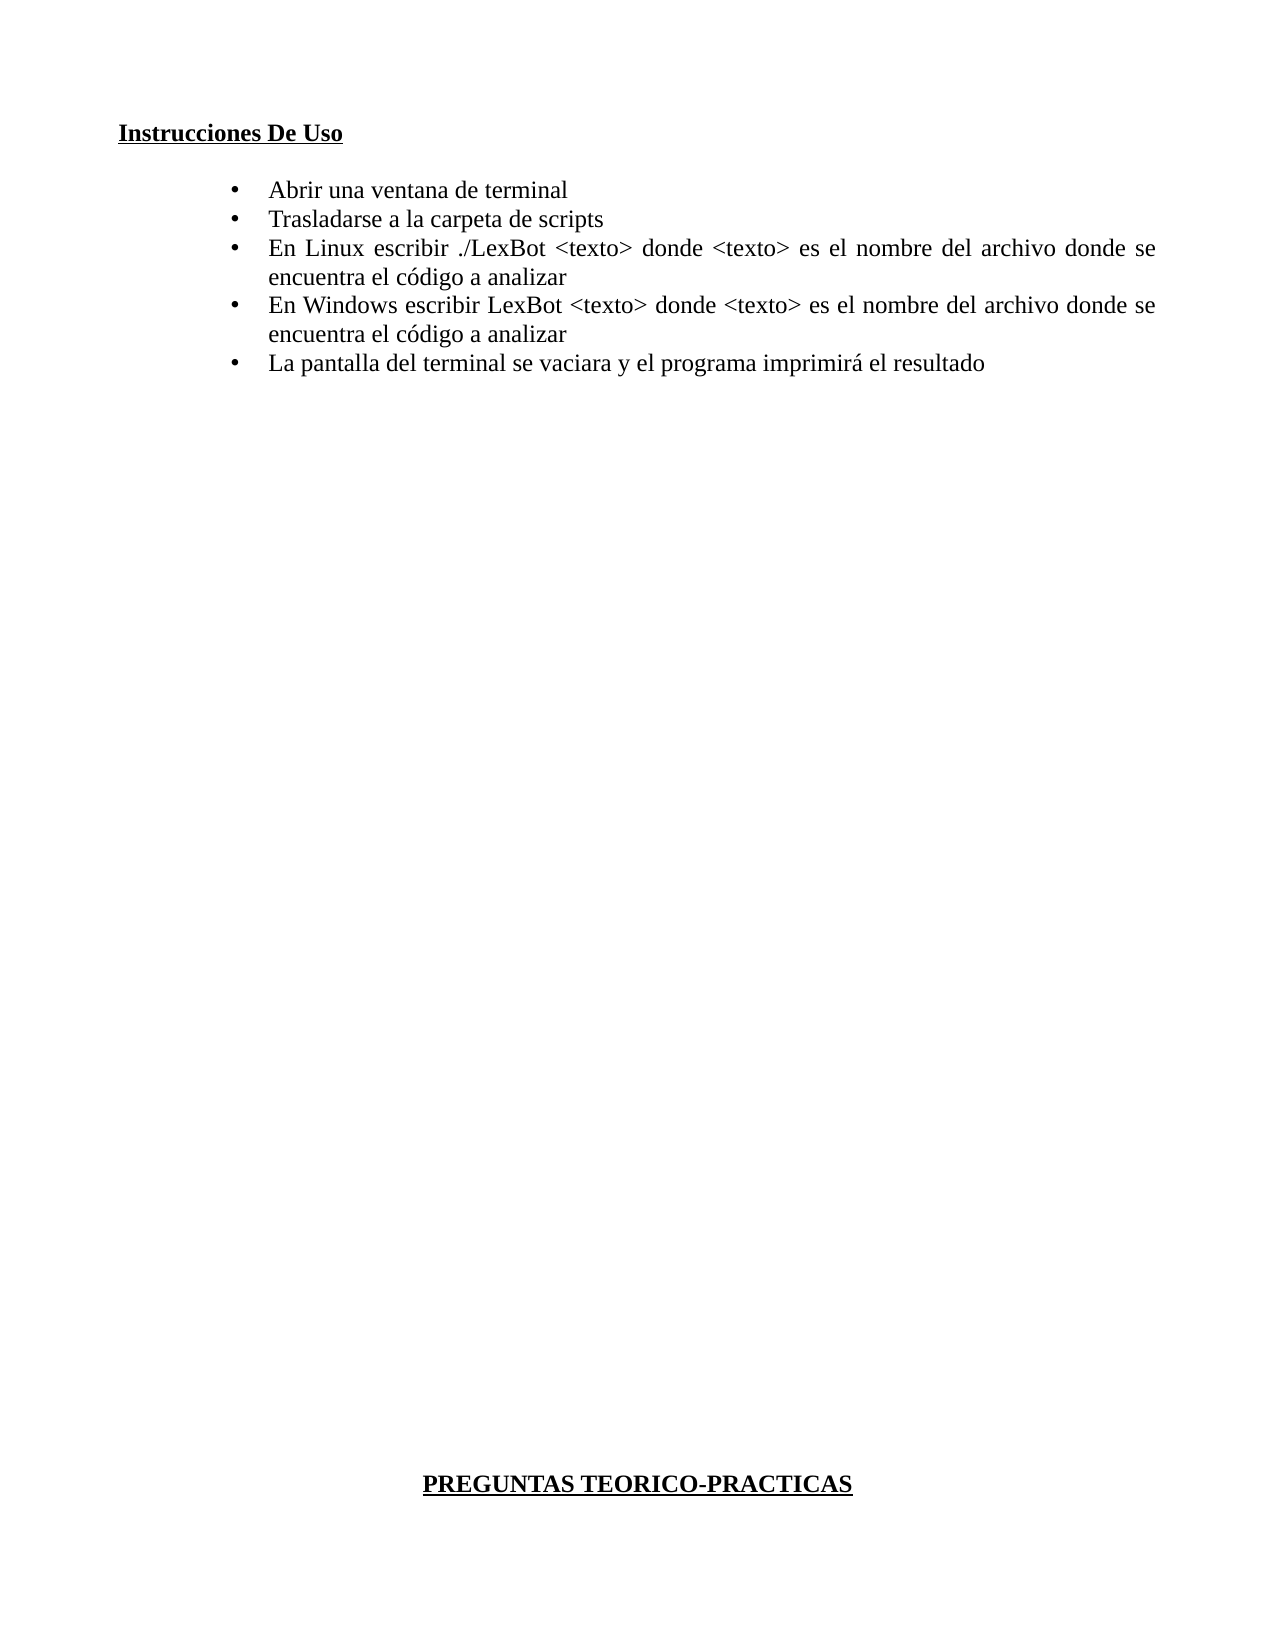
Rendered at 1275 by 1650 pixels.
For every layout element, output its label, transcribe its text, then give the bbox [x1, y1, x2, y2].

list En Linux escribir ./LexBot <texto> donde <texto> es el nombre del archivo donde se encuentra el código a analizar [231, 233, 1157, 291]
list La pantalla del terminal se vaciara y el programa imprimirá el resultado [231, 348, 1157, 377]
text PREGUNTAS TEORICO-PRACTICAS [118, 1469, 1157, 1498]
list Abrir una ventana de terminal [231, 176, 1157, 204]
text Instrucciones De Uso [118, 118, 1157, 147]
list En Windows escribir LexBot <texto> donde <texto> es el nombre del archivo donde se encuentra el código a analizar [231, 291, 1157, 348]
list Trasladarse a la carpeta de scripts [231, 204, 1157, 233]
